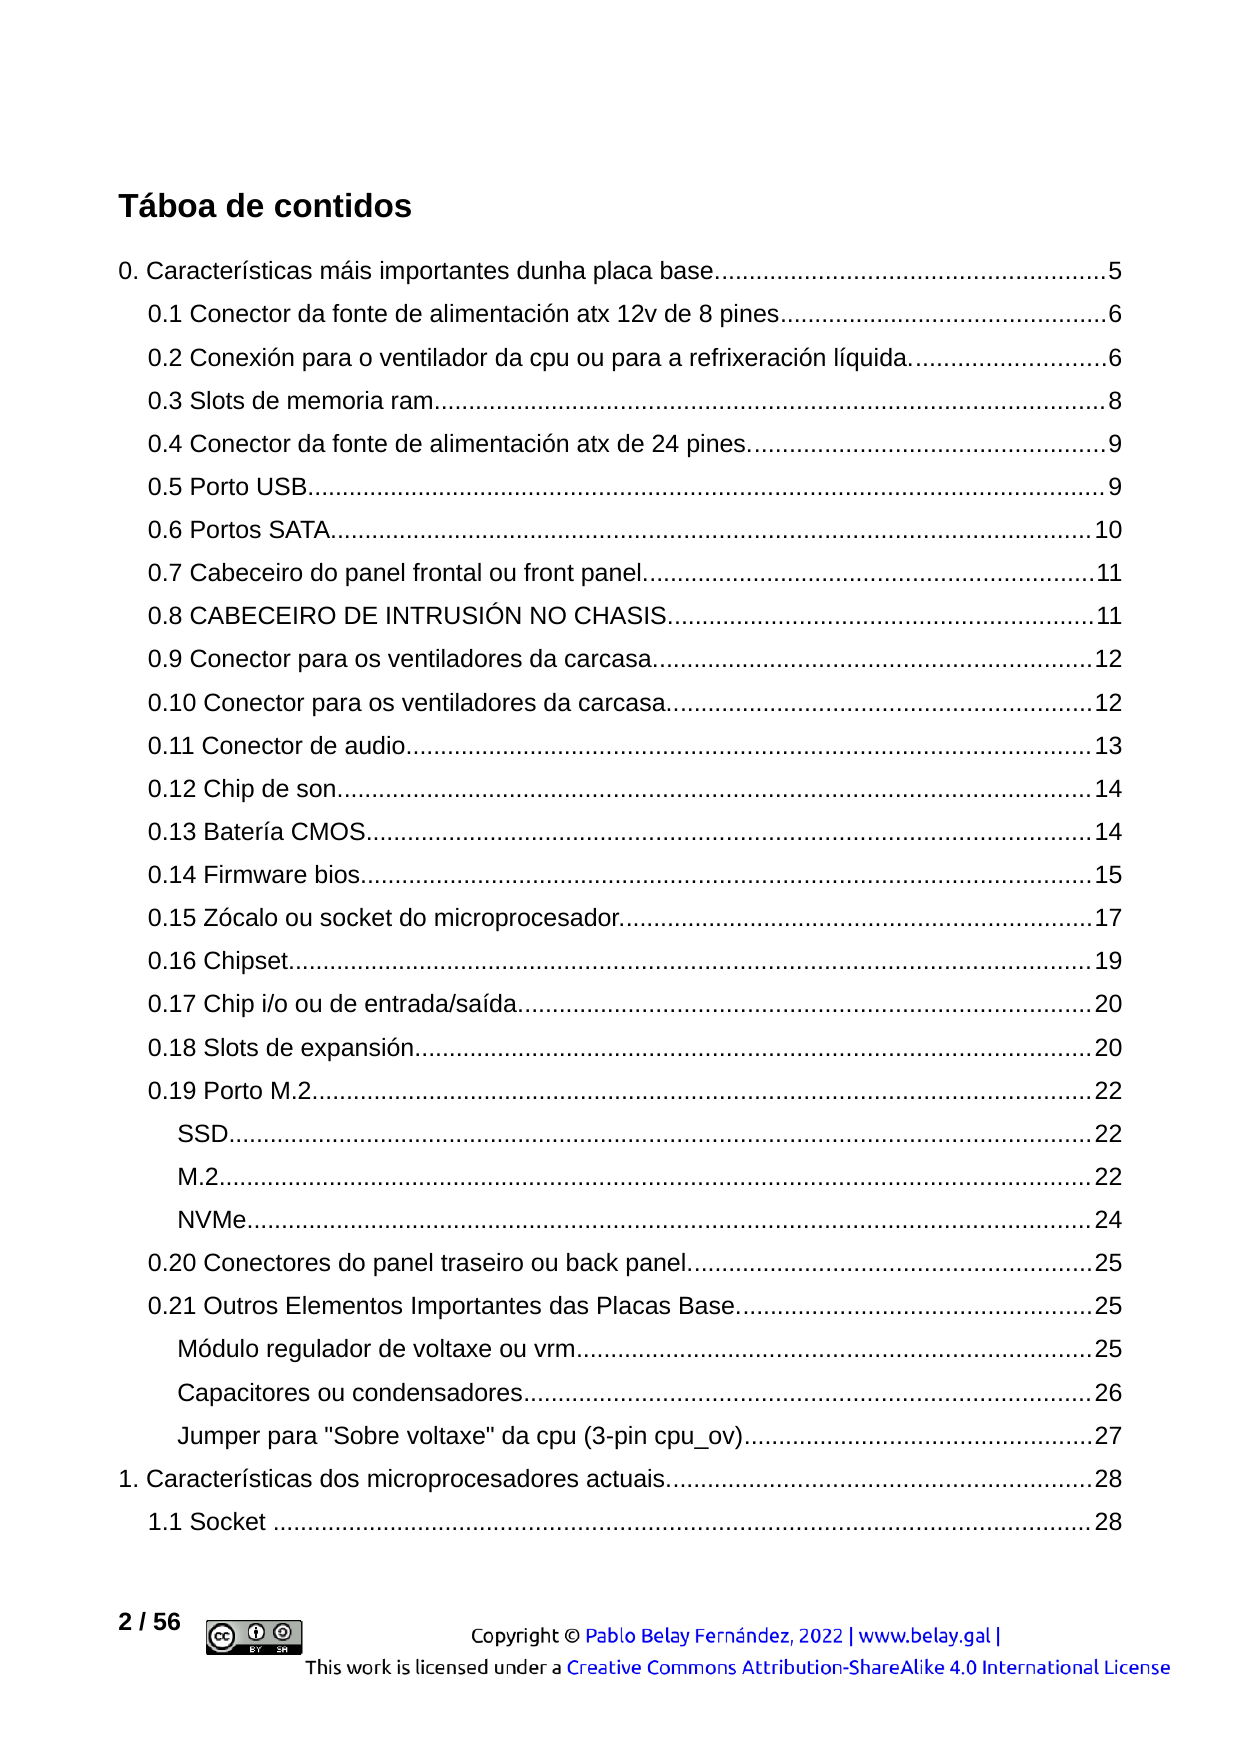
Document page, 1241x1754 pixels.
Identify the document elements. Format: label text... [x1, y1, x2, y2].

text 1. Características dos microprocesadores actuais. 28 [118, 1464, 1122, 1493]
text 0.14 Firmware bios 15 [148, 860, 1122, 889]
text 0.20 Conectores do panel traseiro ou back panel. 25 [148, 1248, 1122, 1277]
text 0.5 Porto USB. 9 [148, 472, 1122, 501]
text 0.21 Outros Elementos Importantes das Placas Base. 25 [148, 1291, 1122, 1320]
text 0.3 Slots de memoria ram 8 [148, 386, 1122, 414]
text 0.19 Porto M.2. 22 [148, 1076, 1122, 1104]
text 0.9 Conector para os ventiladores da carcasa. 12 [148, 644, 1122, 673]
subtitle Táboa de contidos [118, 186, 1122, 225]
text M.2 22 [177, 1162, 1122, 1191]
text 0.13 Batería CMOS. 14 [148, 817, 1122, 846]
text 0.2 Conexión para o ventilador da cpu ou para a refrixeración líquida. 6 [148, 343, 1122, 371]
text 0.7 Cabeceiro do panel frontal ou front panel. 11 [148, 558, 1122, 587]
text Módulo regulador de voltaxe ou vrm 25 [177, 1334, 1122, 1363]
text 0.11 Conector de audio. 13 [148, 731, 1122, 759]
text Capacitores ou condensadores 26 [177, 1378, 1122, 1406]
text SSD 22 [177, 1119, 1122, 1148]
text Jumper para "Sobre voltaxe" da cpu (3-pin cpu_ov) 27 [177, 1421, 1122, 1449]
text 0.16 Chipset. 19 [148, 946, 1122, 975]
text 0.10 Conector para os ventiladores da carcasa.. 12 [148, 688, 1122, 716]
text 0.4 Conector da fonte de alimentación atx de 24 pines. 9 [148, 429, 1122, 458]
text 0.18 Slots de expansión. 20 [148, 1033, 1122, 1061]
text 0. Características máis importantes dunha placa base. 5 [118, 256, 1122, 285]
text 0.17 Chip i/o ou de entrada/saída. 20 [148, 989, 1122, 1018]
text 0.8 CABECEIRO DE INTRUSIÓN NO CHASIS. 11 [148, 601, 1122, 630]
text NVMe 24 [177, 1205, 1122, 1234]
text 0.6 Portos SATA. 10 [148, 515, 1122, 544]
picture [200, 1604, 1205, 1690]
text 0.15 Zócalo ou socket do microprocesador. 17 [148, 903, 1122, 932]
text 0.12 Chip de son. 14 [148, 774, 1122, 803]
text 0.1 Conector da fonte de alimentación atx 12v de 8 pines 6 [148, 299, 1122, 328]
text 1.1 Socket . 28 [148, 1507, 1122, 1536]
